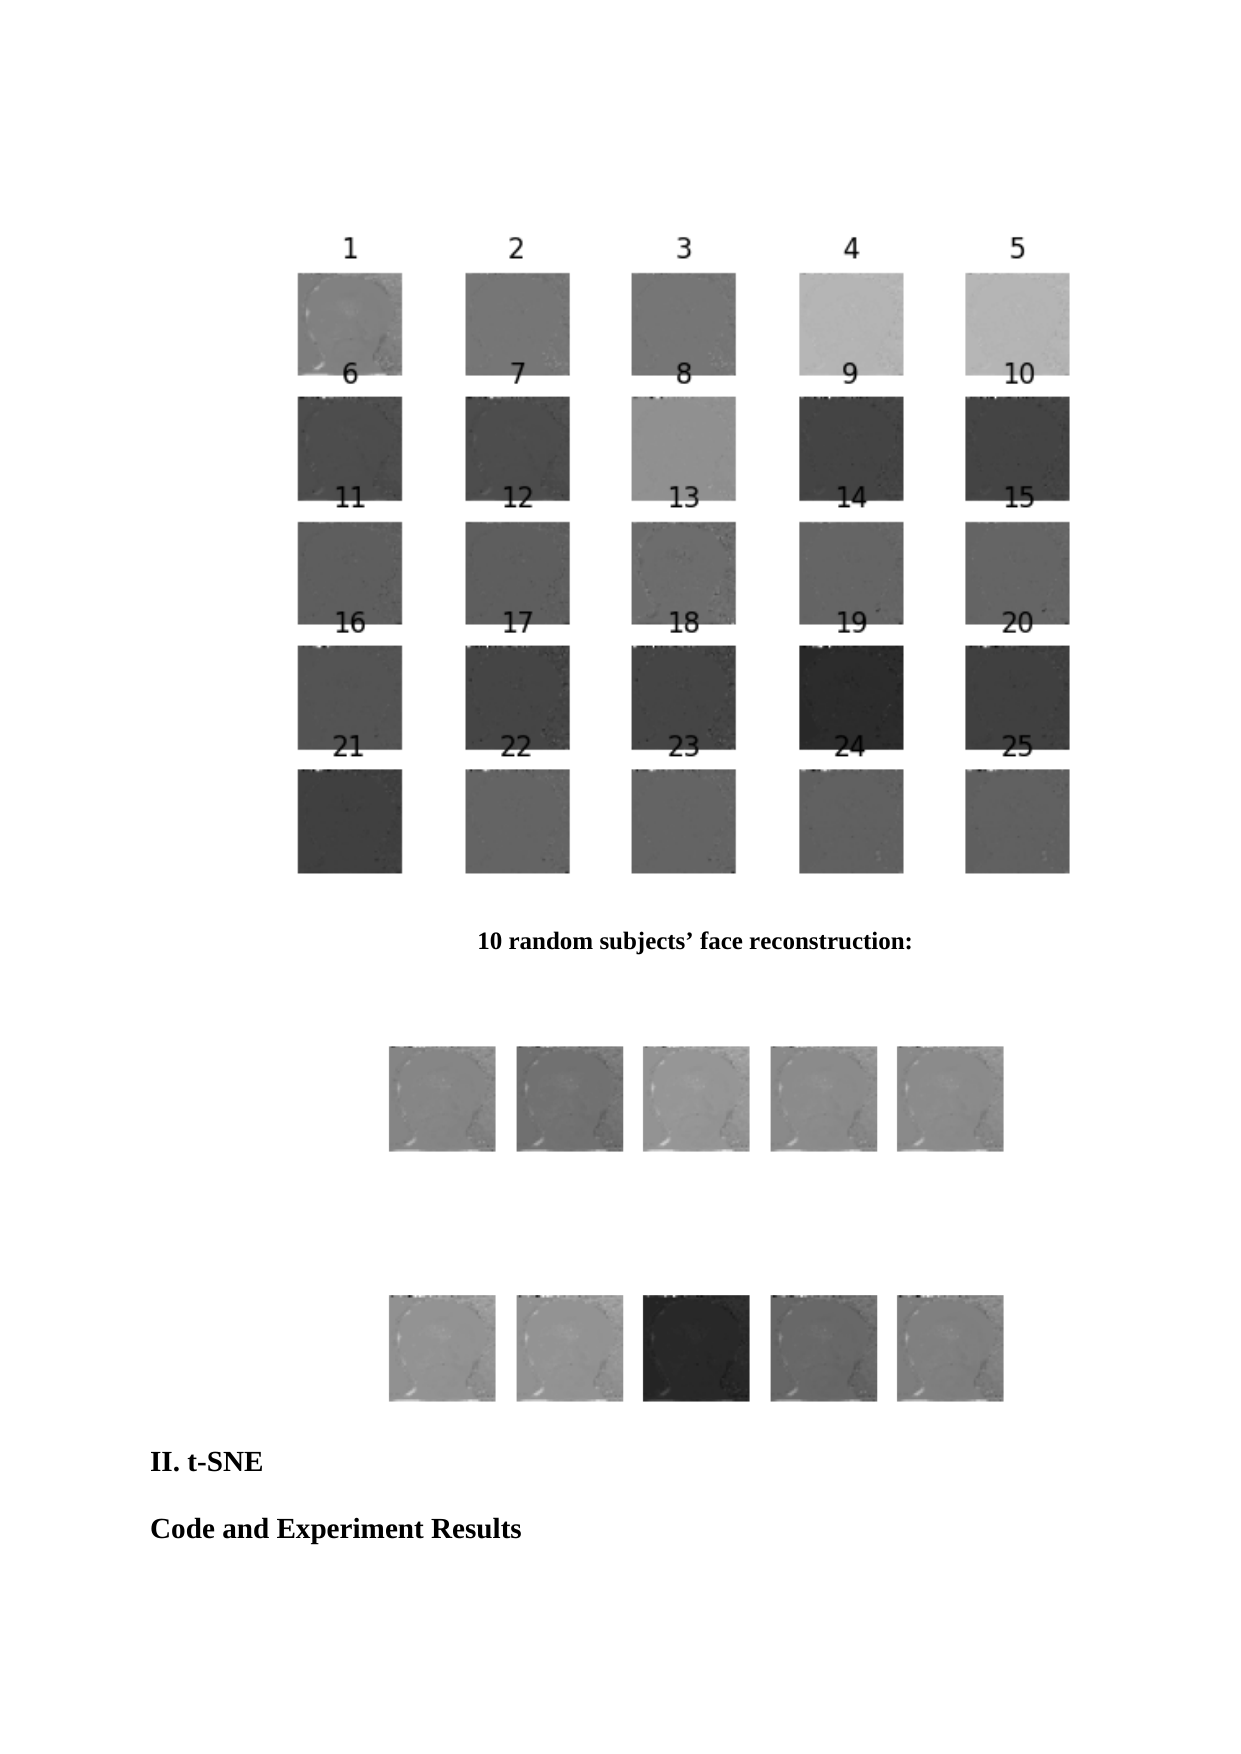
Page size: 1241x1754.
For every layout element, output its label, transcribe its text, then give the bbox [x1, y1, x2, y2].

picture [271, 215, 1090, 894]
text 10 random subjects’ face reconstruction: [225, 926, 1090, 955]
picture [361, 1016, 1027, 1422]
text II. t-SNE [150, 1444, 1090, 1477]
text Code and Experiment Results [150, 1511, 1090, 1544]
